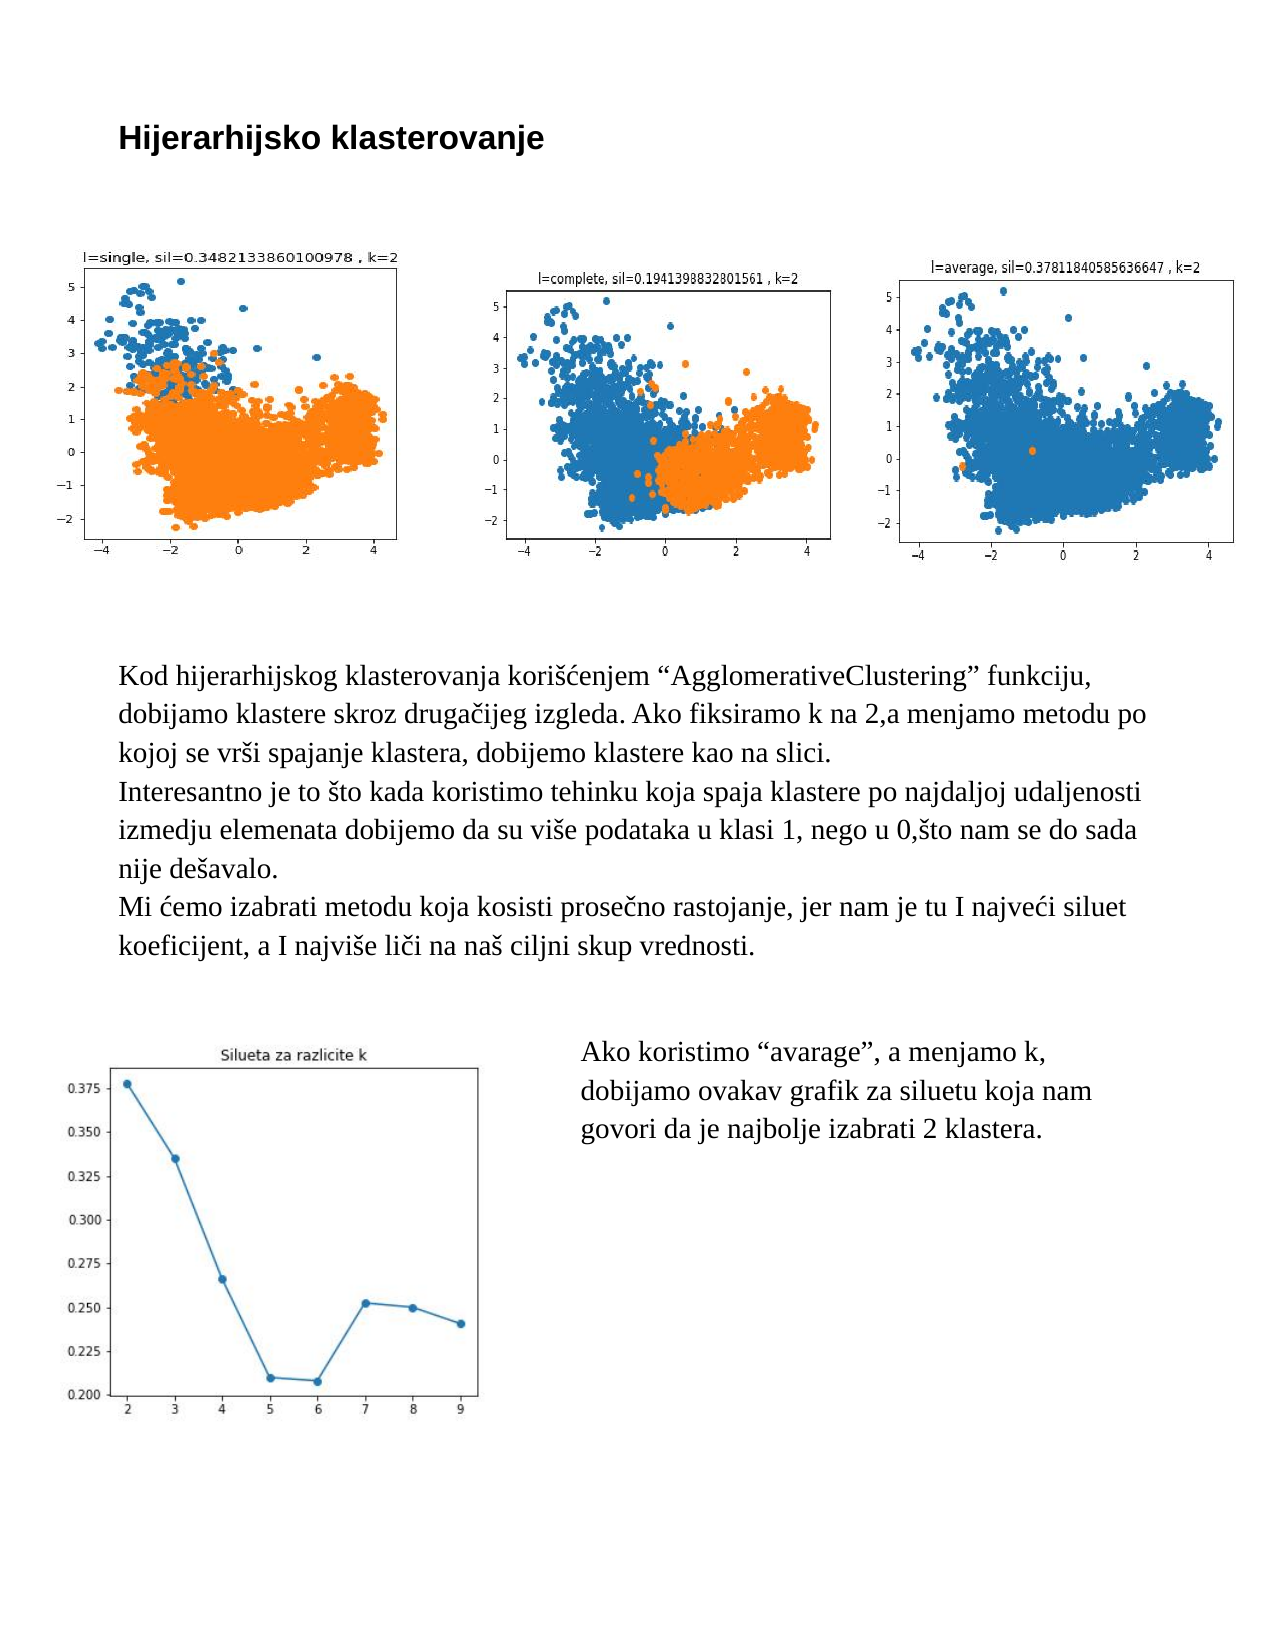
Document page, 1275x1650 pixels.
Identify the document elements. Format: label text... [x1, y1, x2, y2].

text Ako koristimo “avarage”, a menjamo k, dobijamo ovakav grafik za siluetu koja nam govori da je najbolje izabrati 2 klastera. [581, 1034, 1157, 1145]
picture [0, 225, 100, 583]
text [118, 1034, 580, 1145]
picture [453, 239, 1275, 586]
subtitle Hijerarhijsko klasterovanje [118, 118, 1157, 157]
text Kod hijerarhijskog klasterovanja korišćenjem “AgglomerativeClustering” funkciju, dobijamo klastere skroz drugačijeg izgleda. Ako fiksiramo k na 2,a menjamo metodu po kojoj se vrši spajanje klastera, dobijemo klastere kao na slici. Interesantno je to što kada koristimo tehinku koja spaja klastere po najdaljoj udaljenosti izmedju elemenata dobijemo da su više podataka u klasi 1, nego u 0,što nam se do sada nije dešavalo. Mi ćemo izabrati metodu koja kosisti prosečno rastojanje, jer nam je tu I najveći siluet koeficijent, a I najviše liči na naš ciljni skup vrednosti. [118, 658, 1157, 961]
